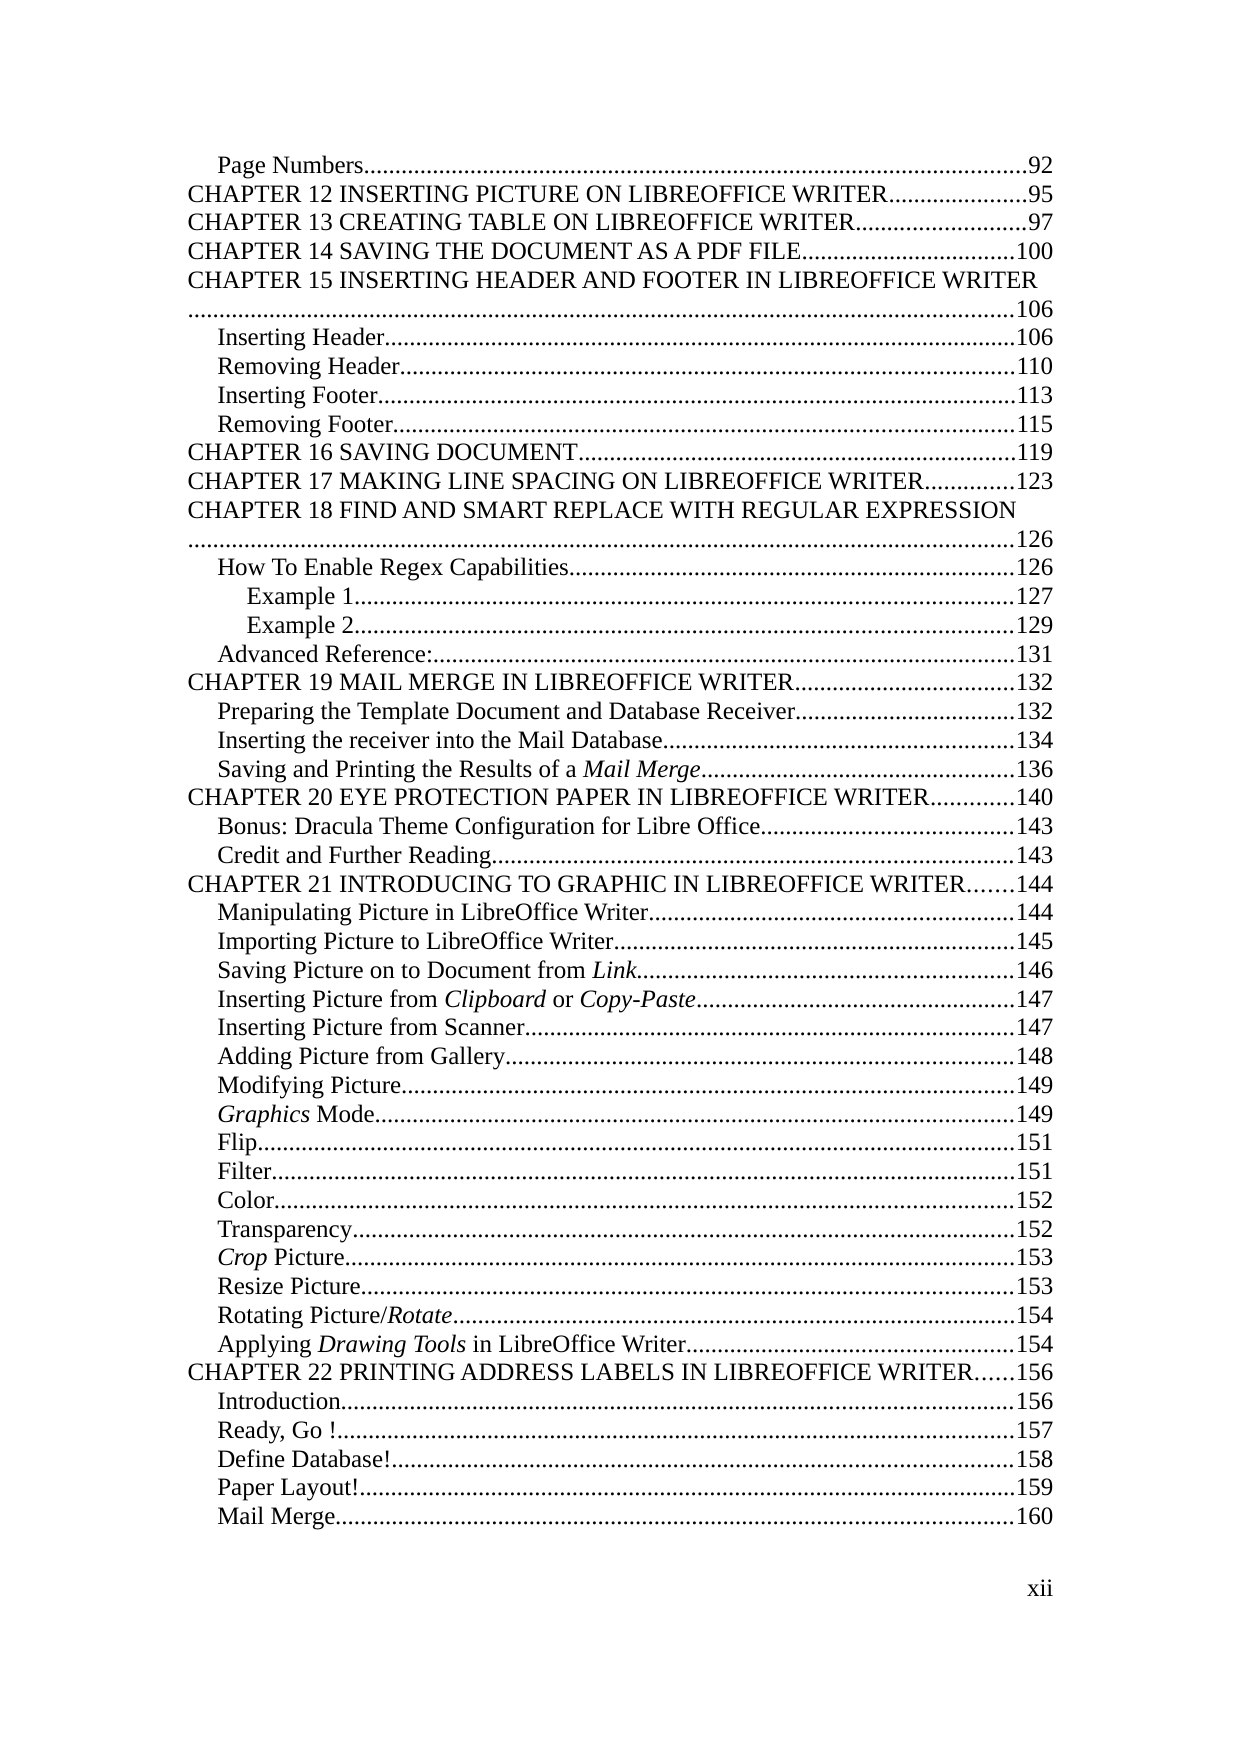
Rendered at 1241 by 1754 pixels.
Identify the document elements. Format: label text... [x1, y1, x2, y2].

text Modifying Picture 149 [217, 1070, 1053, 1099]
text Resize Picture 153 [217, 1271, 1053, 1300]
text CHAPTER 20 EYE PROTECTION PAPER IN LIBREOFFICE WRITER 140 [187, 782, 1053, 811]
text CHAPTER 15 INSERTING HEADER AND FOOTER IN LIBREOFFICE WRITER 106 [187, 265, 1053, 322]
text CHAPTER 18 FIND AND SMART REPLACE WITH REGULAR EXPRESSION 126 [187, 495, 1053, 552]
text Define Database! 158 [217, 1444, 1053, 1472]
text Saving and Printing the Results of a Mail Merge 136 [217, 754, 1053, 782]
text Crop Picture 153 [217, 1242, 1053, 1271]
text CHAPTER 17 MAKING LINE SPACING ON LIBREOFFICE WRITER 123 [187, 466, 1053, 495]
text CHAPTER 13 CREATING TABLE ON LIBREOFFICE WRITER 97 [187, 207, 1053, 236]
text Flip 151 [217, 1127, 1053, 1156]
text Applying Drawing Tools in LibreOffice Writer 154 [217, 1329, 1053, 1357]
text Removing Header 110 [217, 351, 1053, 380]
text CHAPTER 12 INSERTING PICTURE ON LIBREOFFICE WRITER 95 [187, 179, 1053, 207]
text How To Enable Regex Capabilities 126 [217, 552, 1053, 581]
text Inserting Picture from Clipboard or Copy-Paste 147 [217, 984, 1053, 1012]
text CHAPTER 14 SAVING THE DOCUMENT AS A PDF FILE 100 [187, 236, 1053, 265]
text Importing Picture to LibreOffice Writer 145 [217, 926, 1053, 955]
text Removing Footer 115 [217, 409, 1053, 437]
text Inserting Header 106 [217, 322, 1053, 351]
text Advanced Reference: 131 [217, 639, 1053, 667]
text Paper Layout! 159 [217, 1472, 1053, 1501]
text Graphics Mode 149 [217, 1099, 1053, 1127]
text Preparing the Template Document and Database Receiver 132 [217, 696, 1053, 725]
text Color 152 [217, 1185, 1053, 1214]
text Page Numbers 92 [217, 150, 1053, 179]
text CHAPTER 16 SAVING DOCUMENT 119 [187, 437, 1053, 466]
text Ready, Go ! 157 [217, 1415, 1053, 1444]
text Saving Picture on to Document from Link 146 [217, 955, 1053, 984]
text Adding Picture from Gallery 148 [217, 1041, 1053, 1070]
text Filter 151 [217, 1156, 1053, 1185]
text CHAPTER 21 INTRODUCING TO GRAPHIC IN LIBREOFFICE WRITER 144 [187, 869, 1053, 897]
text Example 1 127 [246, 581, 1053, 610]
text Introduction 156 [217, 1386, 1053, 1415]
text Example 2 129 [246, 610, 1053, 639]
text CHAPTER 22 PRINTING ADDRESS LABELS IN LIBREOFFICE WRITER 156 [187, 1357, 1053, 1386]
text Inserting the receiver into the Mail Database 134 [217, 725, 1053, 754]
text Credit and Further Reading 143 [217, 840, 1053, 869]
text CHAPTER 19 MAIL MERGE IN LIBREOFFICE WRITER 132 [187, 667, 1053, 696]
text Inserting Picture from Scanner 147 [217, 1012, 1053, 1041]
text Rotating Picture/Rotate 154 [217, 1300, 1053, 1329]
text Mail Merge 160 [217, 1501, 1053, 1530]
text Manipulating Picture in LibreOffice Writer 144 [217, 897, 1053, 926]
text Inserting Footer 113 [217, 380, 1053, 409]
text Transparency 152 [217, 1214, 1053, 1242]
text Bonus: Dracula Theme Configuration for Libre Office 143 [217, 811, 1053, 840]
